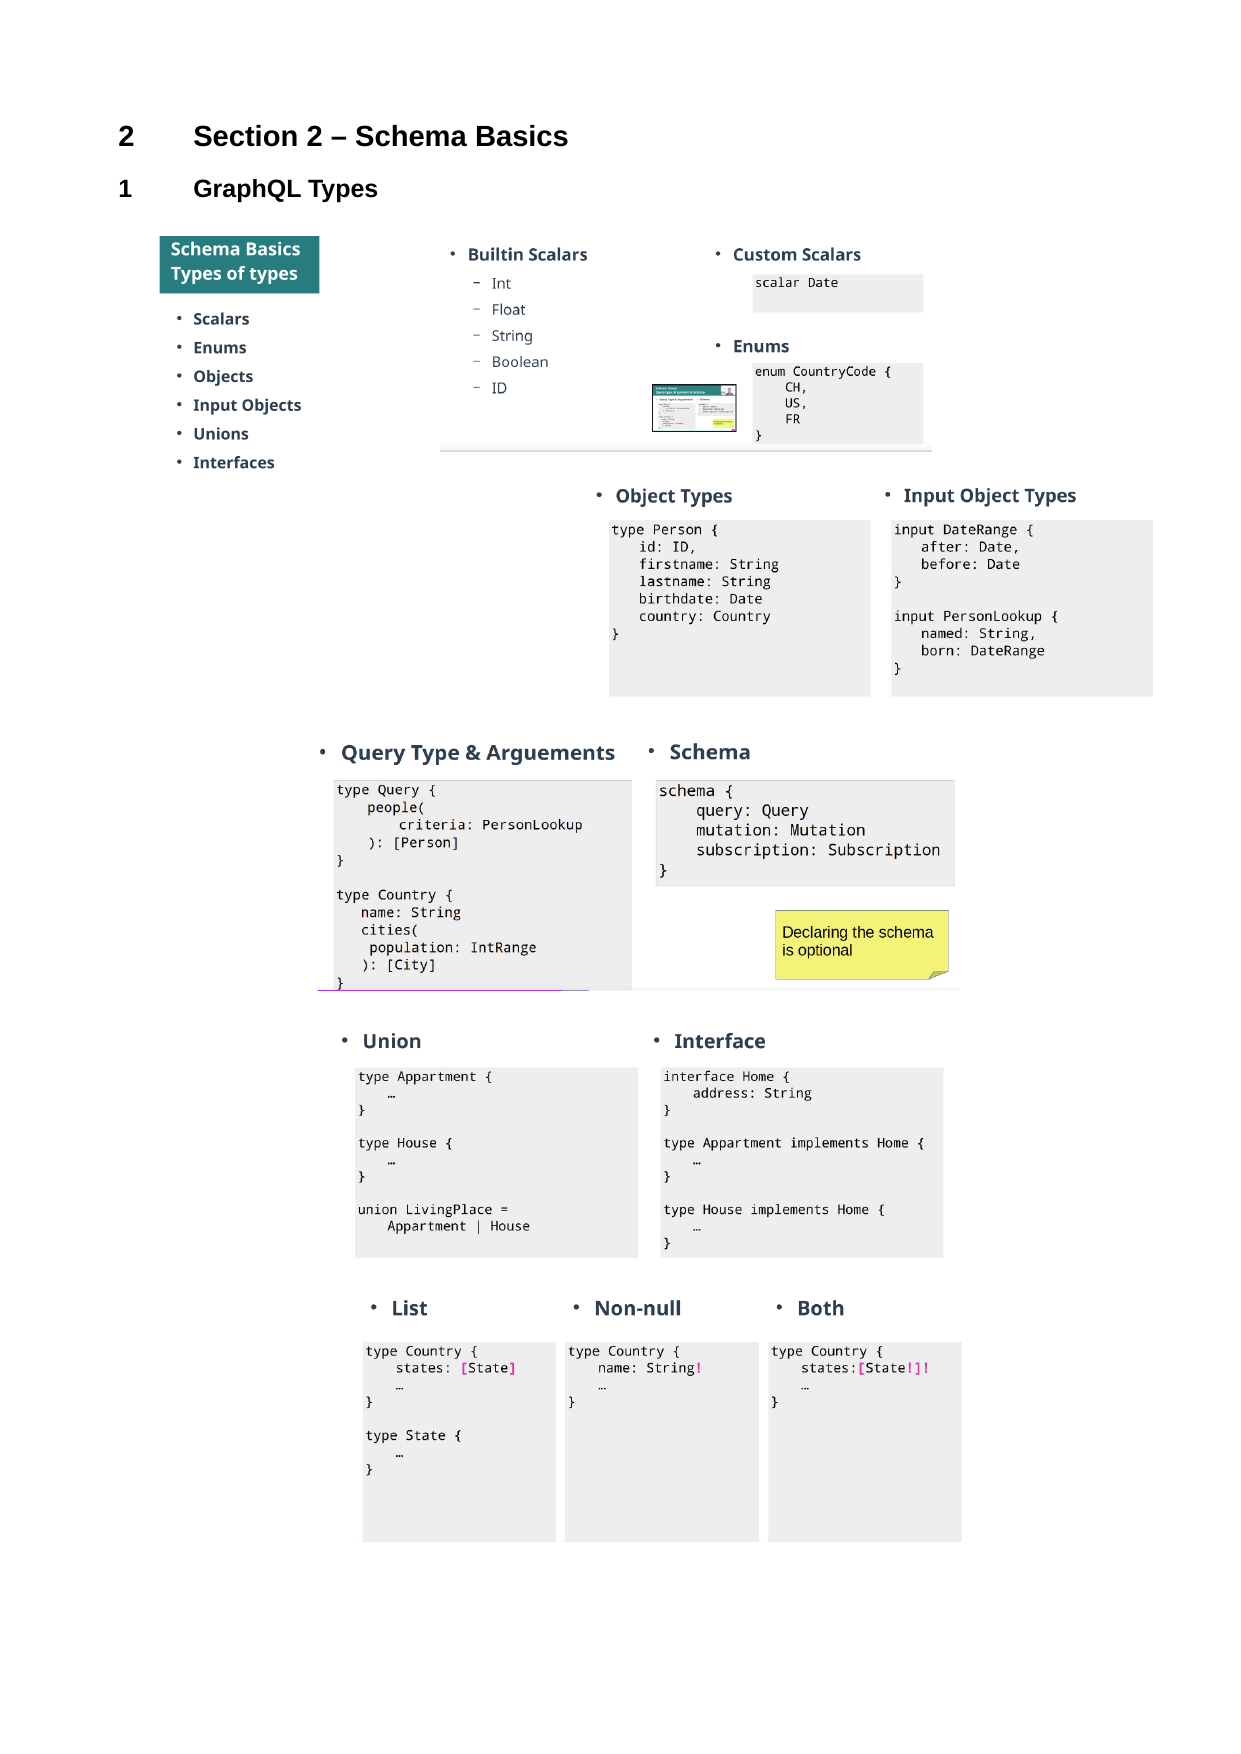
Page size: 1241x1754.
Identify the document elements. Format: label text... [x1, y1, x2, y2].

picture [331, 1019, 947, 1261]
subtitle GraphQL Types [118, 174, 1122, 202]
picture [347, 1288, 967, 1542]
picture [317, 721, 960, 991]
picture [587, 476, 1160, 697]
picture [159, 236, 320, 482]
picture [439, 231, 932, 452]
subtitle Section 2 – Schema Basics [118, 119, 1122, 153]
